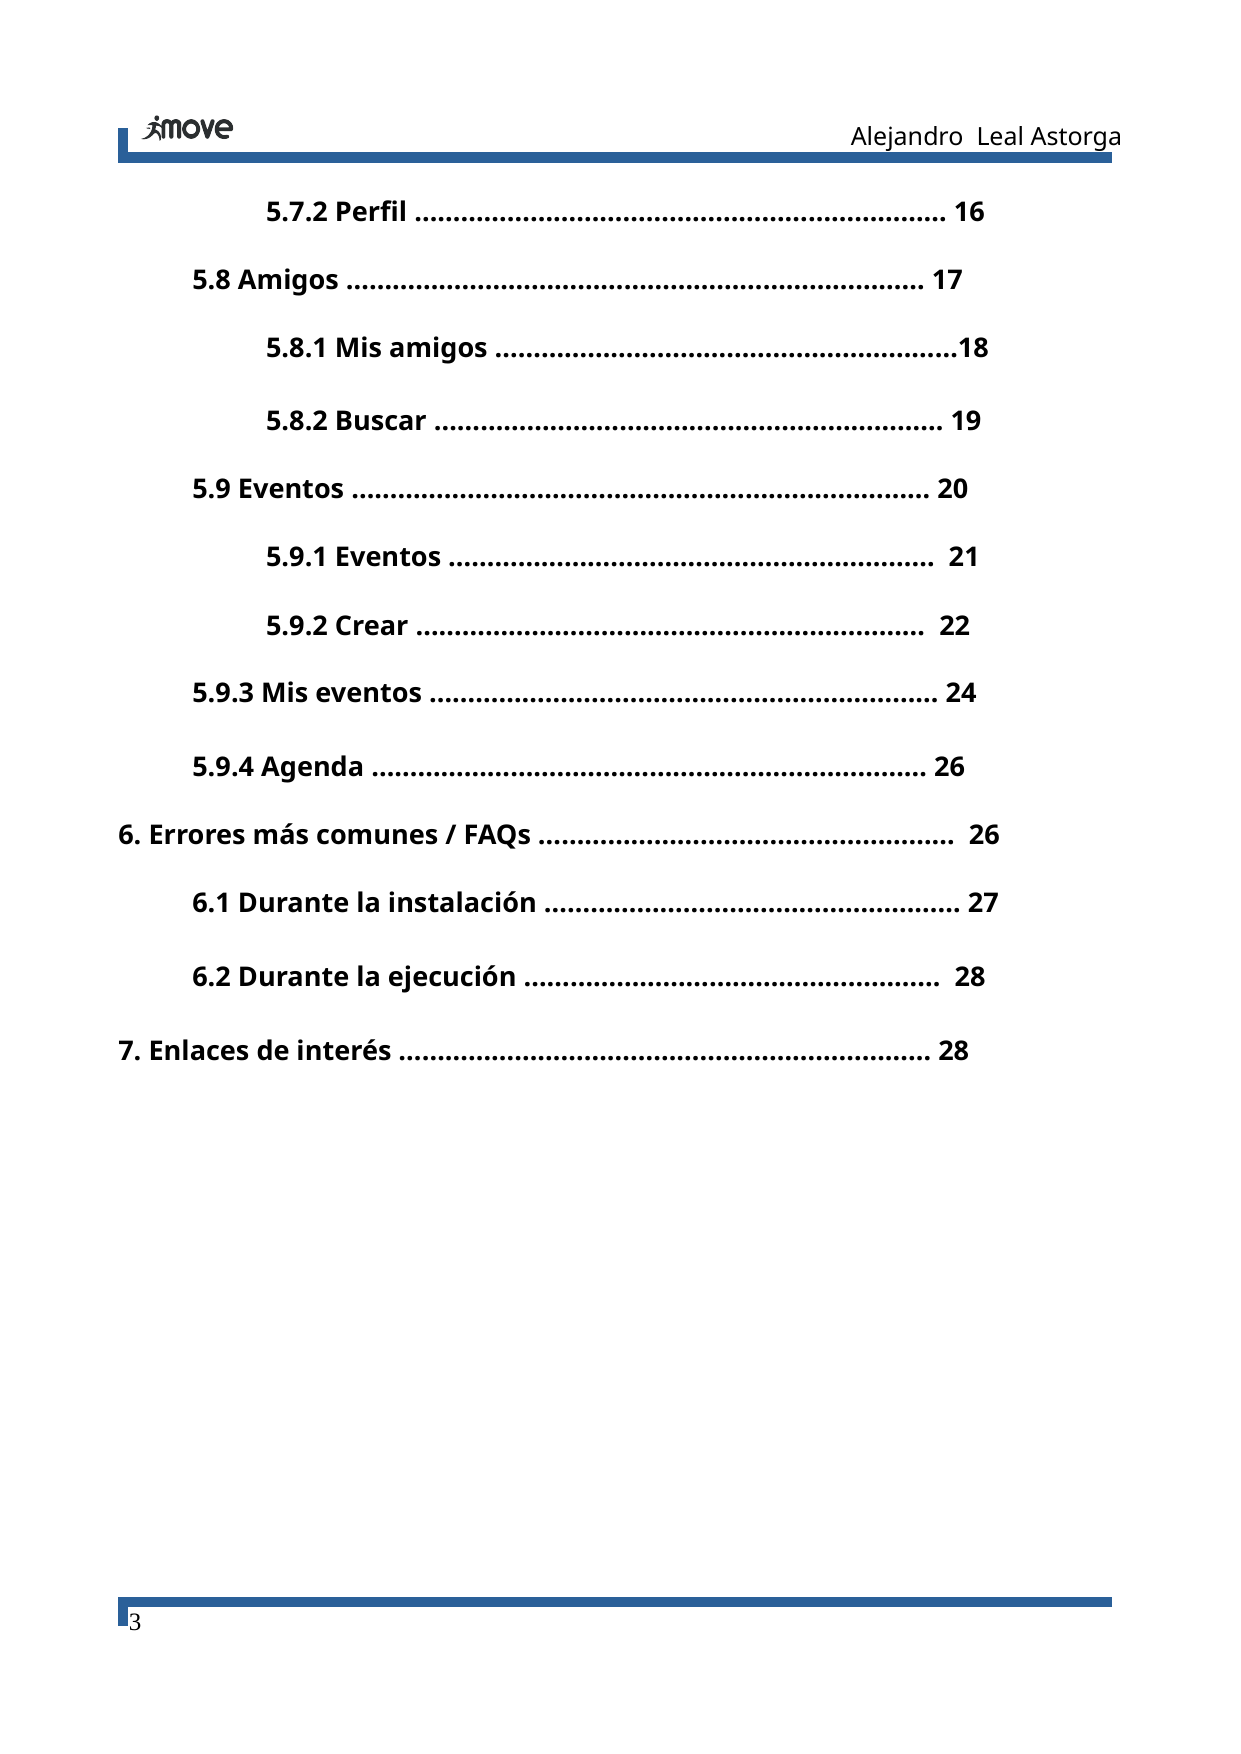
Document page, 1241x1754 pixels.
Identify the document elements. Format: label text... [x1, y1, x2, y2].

text 5.9.3 Mis eventos ………………………………………………………… 24 [118, 674, 1122, 711]
text 5.8.1 Mis amigos ……………………………………………………18 [118, 328, 1122, 365]
text 5.9.1 Eventos ……………………………………………………… 21 [118, 538, 1122, 575]
text 6. Errores más comunes / FAQs ……………………………………………… 26 [118, 816, 1122, 853]
text 6.2 Durante la ejecución ……………………………………………… 28 [118, 957, 1122, 994]
text 5.8 Amigos ………………………………………………………………… 17 [118, 260, 1122, 297]
text 5.9.4 Agenda ……………………………………………………………… 26 [118, 748, 1122, 784]
text 5.8.2 Buscar ………………………………………………………… 19 [118, 402, 1122, 439]
text 5.9 Eventos ………………………………………………………………… 20 [118, 470, 1122, 507]
text 7. Enlaces de interés …………………………………………………………… 28 [118, 1031, 1122, 1068]
text 5.9.2 Crear ………………………………………………………… 22 [118, 606, 1122, 643]
text 5.7.2 Perfil …………………………………………………………… 16 [118, 192, 1122, 229]
picture [140, 113, 234, 141]
text 6.1 Durante la instalación ……………………………………………… 27 [118, 884, 1122, 921]
